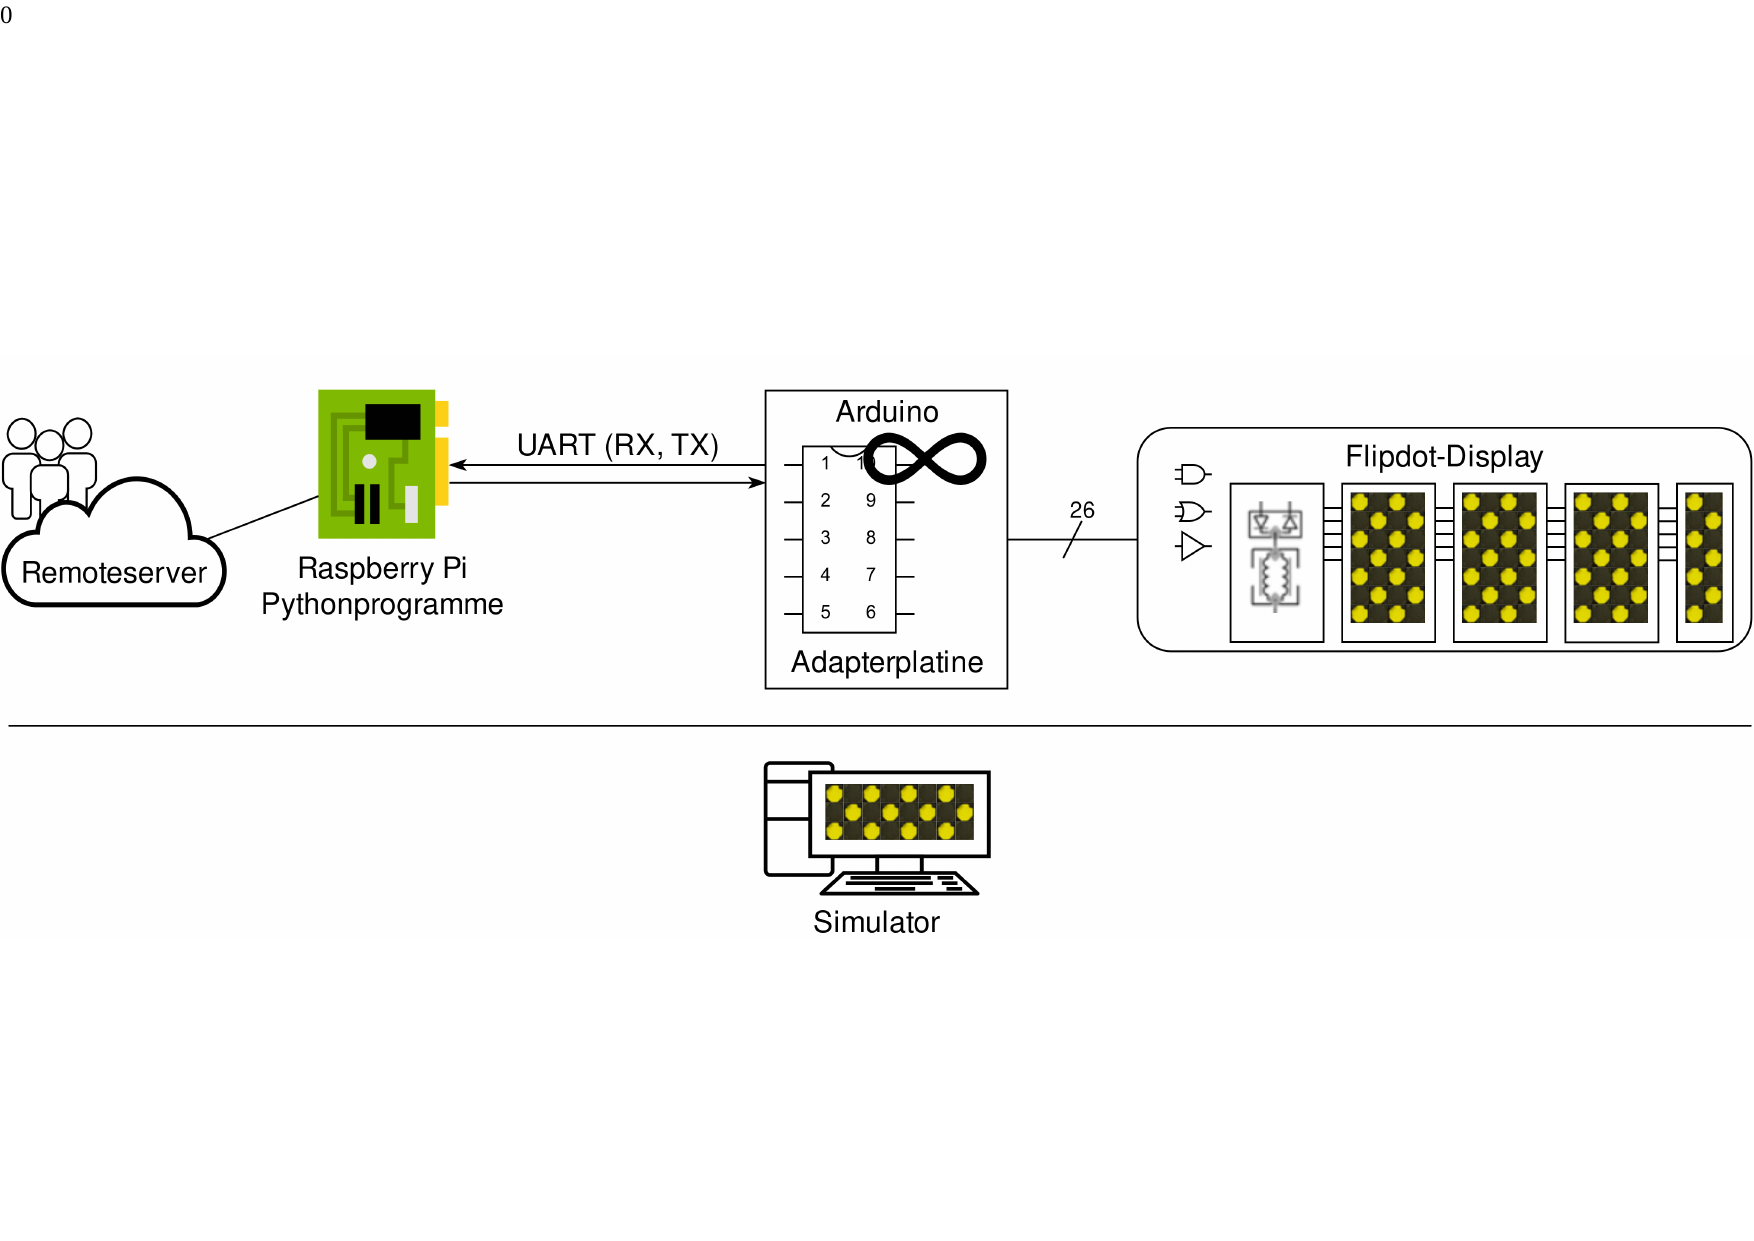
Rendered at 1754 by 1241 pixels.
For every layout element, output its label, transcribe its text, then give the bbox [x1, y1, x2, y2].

text 0 [0, 0, 1754, 29]
picture [0, 354, 1754, 939]
